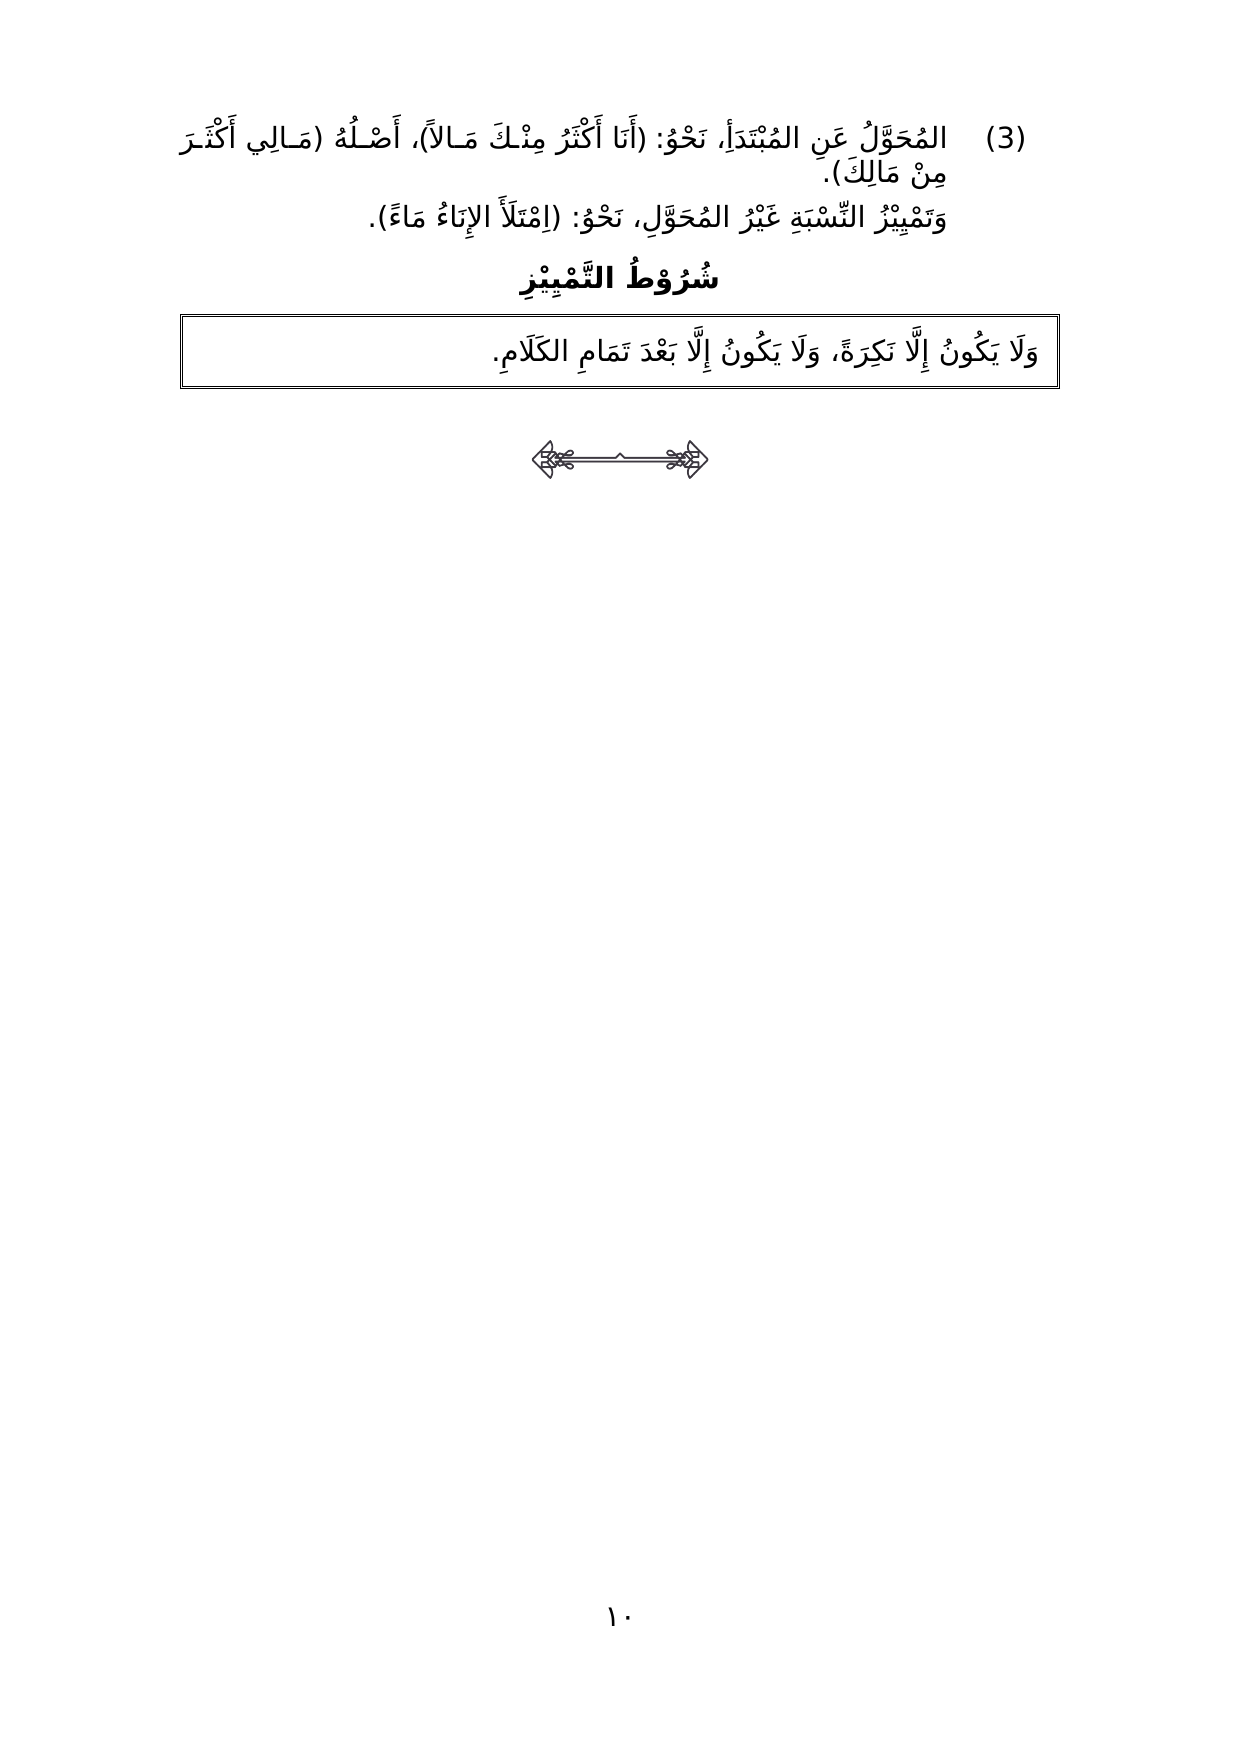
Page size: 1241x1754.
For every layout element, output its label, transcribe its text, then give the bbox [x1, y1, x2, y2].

picture [531, 440, 709, 479]
text وَلَا يَكُونُ إِلَّا نَكِرَةً، وَلَا يَكُونُ إِلَّا بَعْدَ تَمَامِ الكَلَامِ. [183, 317, 1057, 386]
list المُحَوَّلُ عَنِ المُبْتَدَأِ، نَحْوُ: ﴿أَنَا أَكْثَرُ مِنْكَ مَالاً﴾، أَصْلُهُ (مَالِي أَكْثَرَ مِنْ مَالِكَ). [180, 121, 985, 189]
subtitle شُرُوْطُ التَّمْيِيْزِ [180, 262, 1060, 296]
list وَتَمْيِيْزُ النِّسْبَةِ غَيْرُ المُحَوَّلِ، نَحْوُ: (اِمْتَلَأَ الإِنَاءُ مَاءً). [180, 201, 985, 235]
